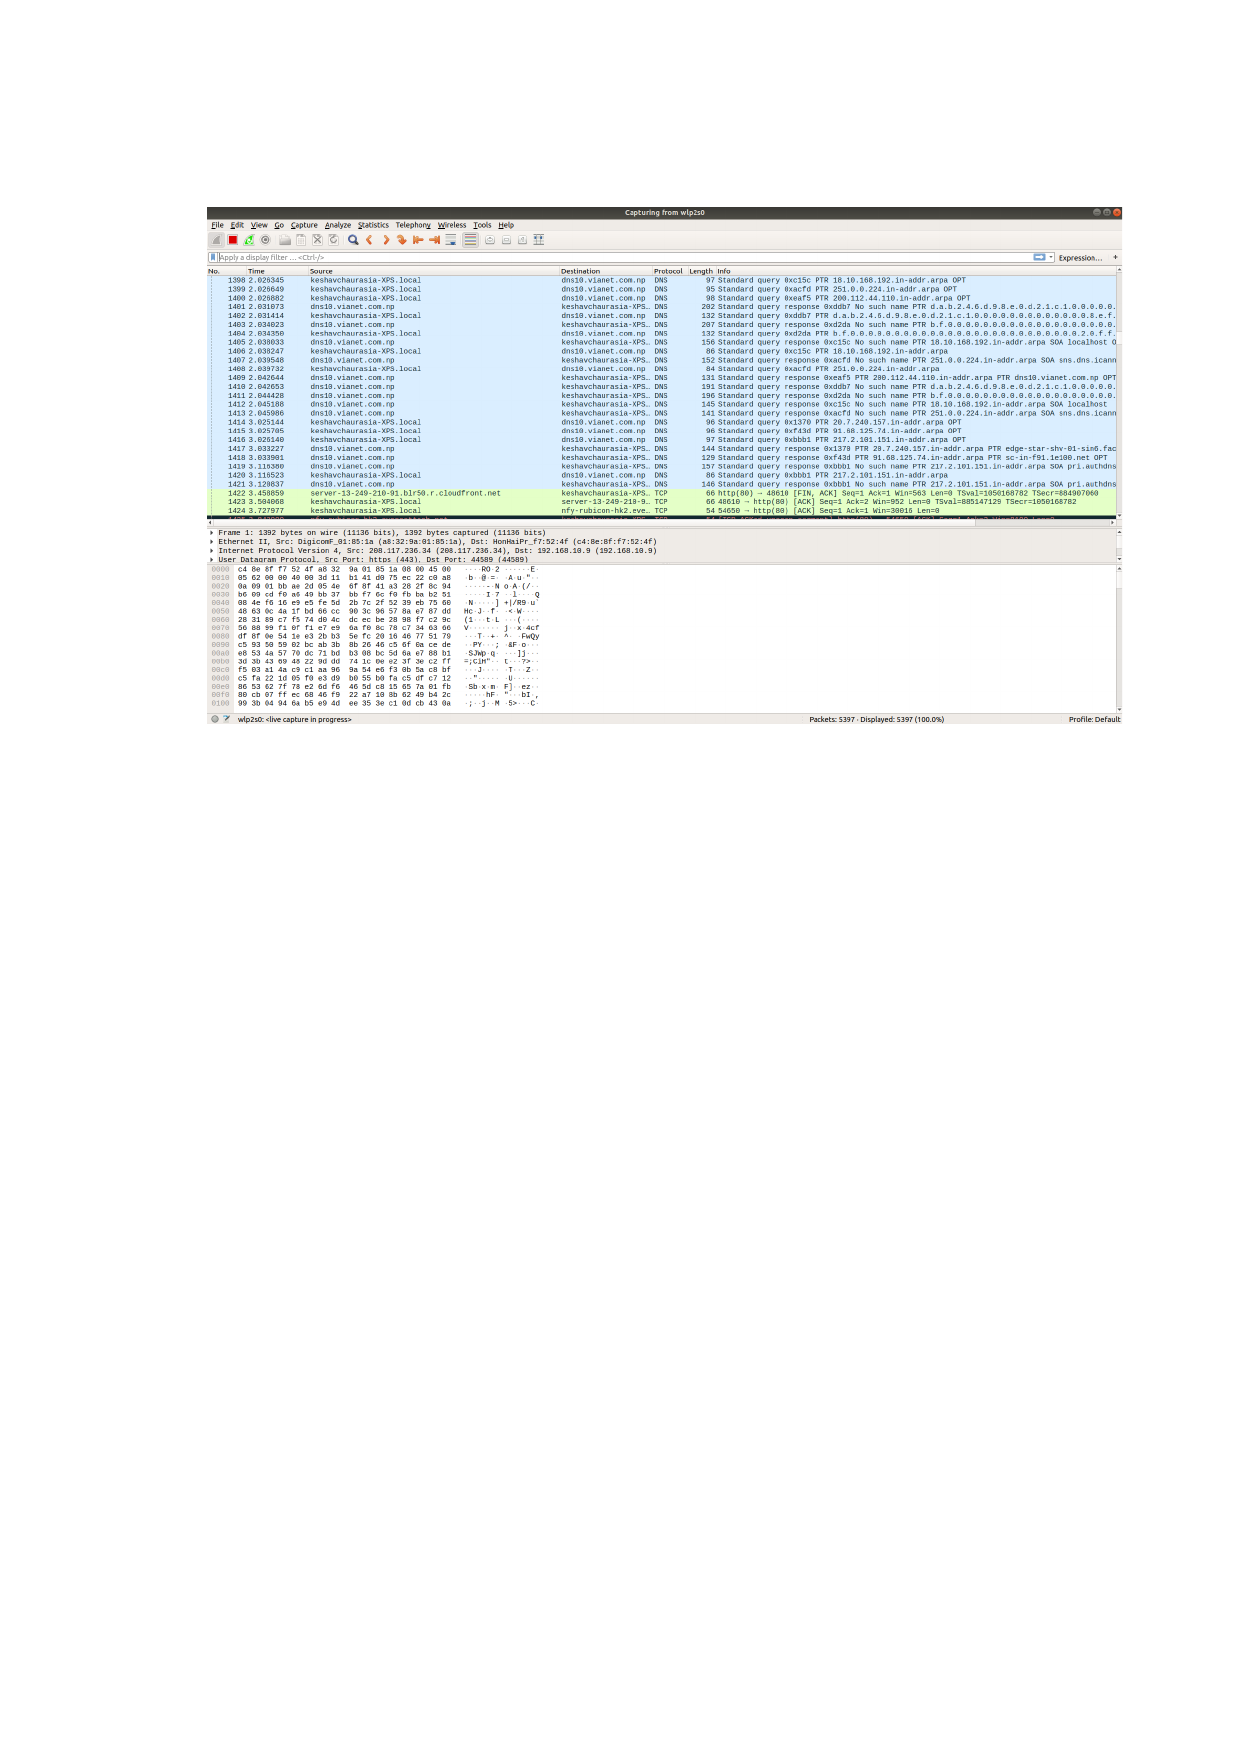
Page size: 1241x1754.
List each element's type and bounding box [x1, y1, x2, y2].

picture [207, 207, 1123, 724]
